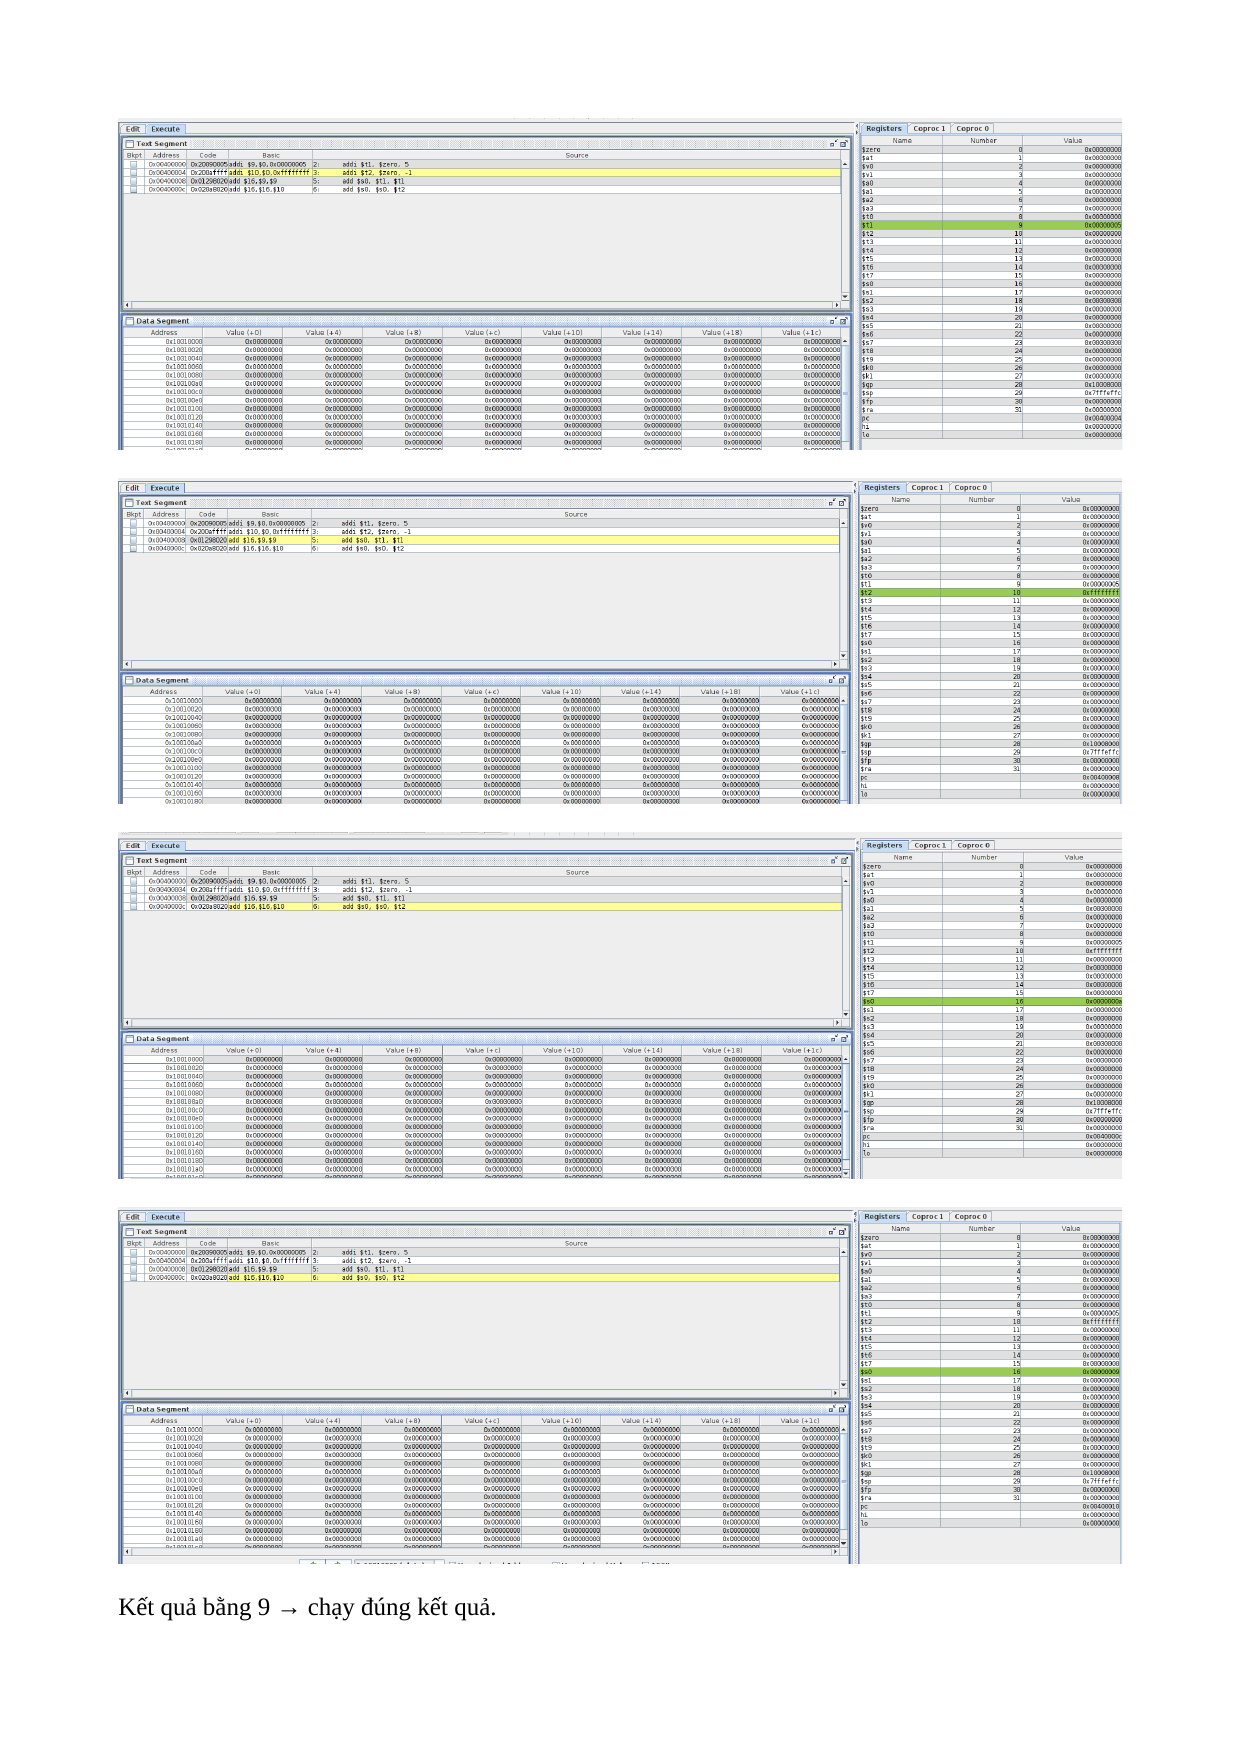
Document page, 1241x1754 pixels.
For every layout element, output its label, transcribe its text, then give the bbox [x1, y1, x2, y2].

picture [118, 118, 1123, 450]
picture [118, 832, 1123, 1179]
picture [118, 1207, 1123, 1564]
picture [118, 478, 1123, 804]
text Kết quả bằng 9 → chạy đúng kết quả. [118, 1592, 1122, 1621]
